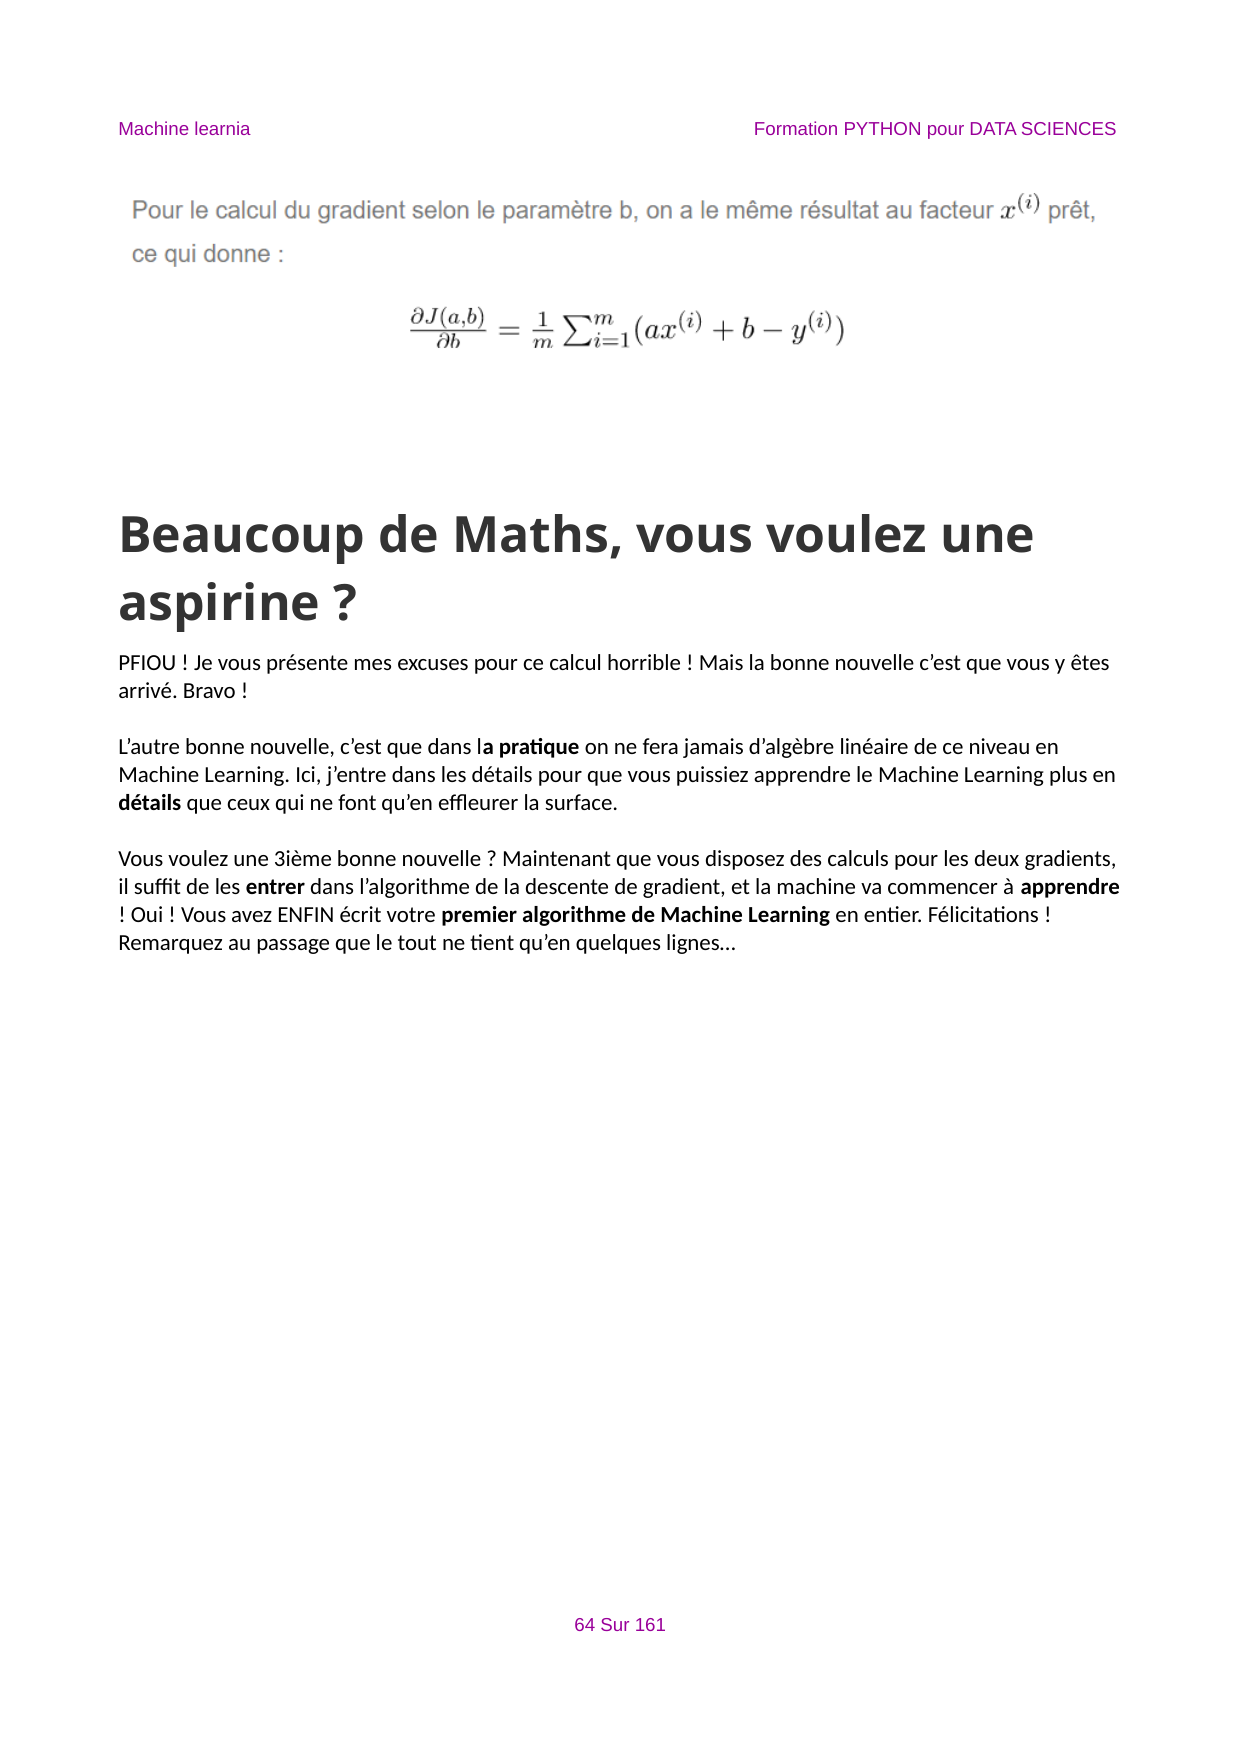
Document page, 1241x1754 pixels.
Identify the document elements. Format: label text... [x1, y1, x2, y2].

text PFIOU ! Je vous présente mes excuses pour ce calcul horrible ! Mais la bonne nouvelle c’est que vous y êtes arrivé. Bravo ! [118, 648, 1122, 704]
picture [121, 169, 1125, 446]
text Vous voulez une 3ième bonne nouvelle ? Maintenant que vous disposez des calculs pour les deux gradients, il suffit de les entrer dans l’algorithme de la descente de gradient, et la machine va commencer à apprendre ! Oui ! Vous avez ENFIN écrit votre premier algorithme de Machine Learning en entier. Félicitations ! Remarquez au passage que le tout ne tient qu’en quelques lignes… [118, 844, 1122, 956]
subtitle Beaucoup de Maths, vous voulez une aspirine ? [118, 499, 1122, 635]
text L’autre bonne nouvelle, c’est que dans la pratique on ne fera jamais d’algèbre linéaire de ce niveau en Machine Learning. Ici, j’entre dans les détails pour que vous puissiez apprendre le Machine Learning plus en détails que ceux qui ne font qu’en effleurer la surface. [118, 732, 1122, 816]
